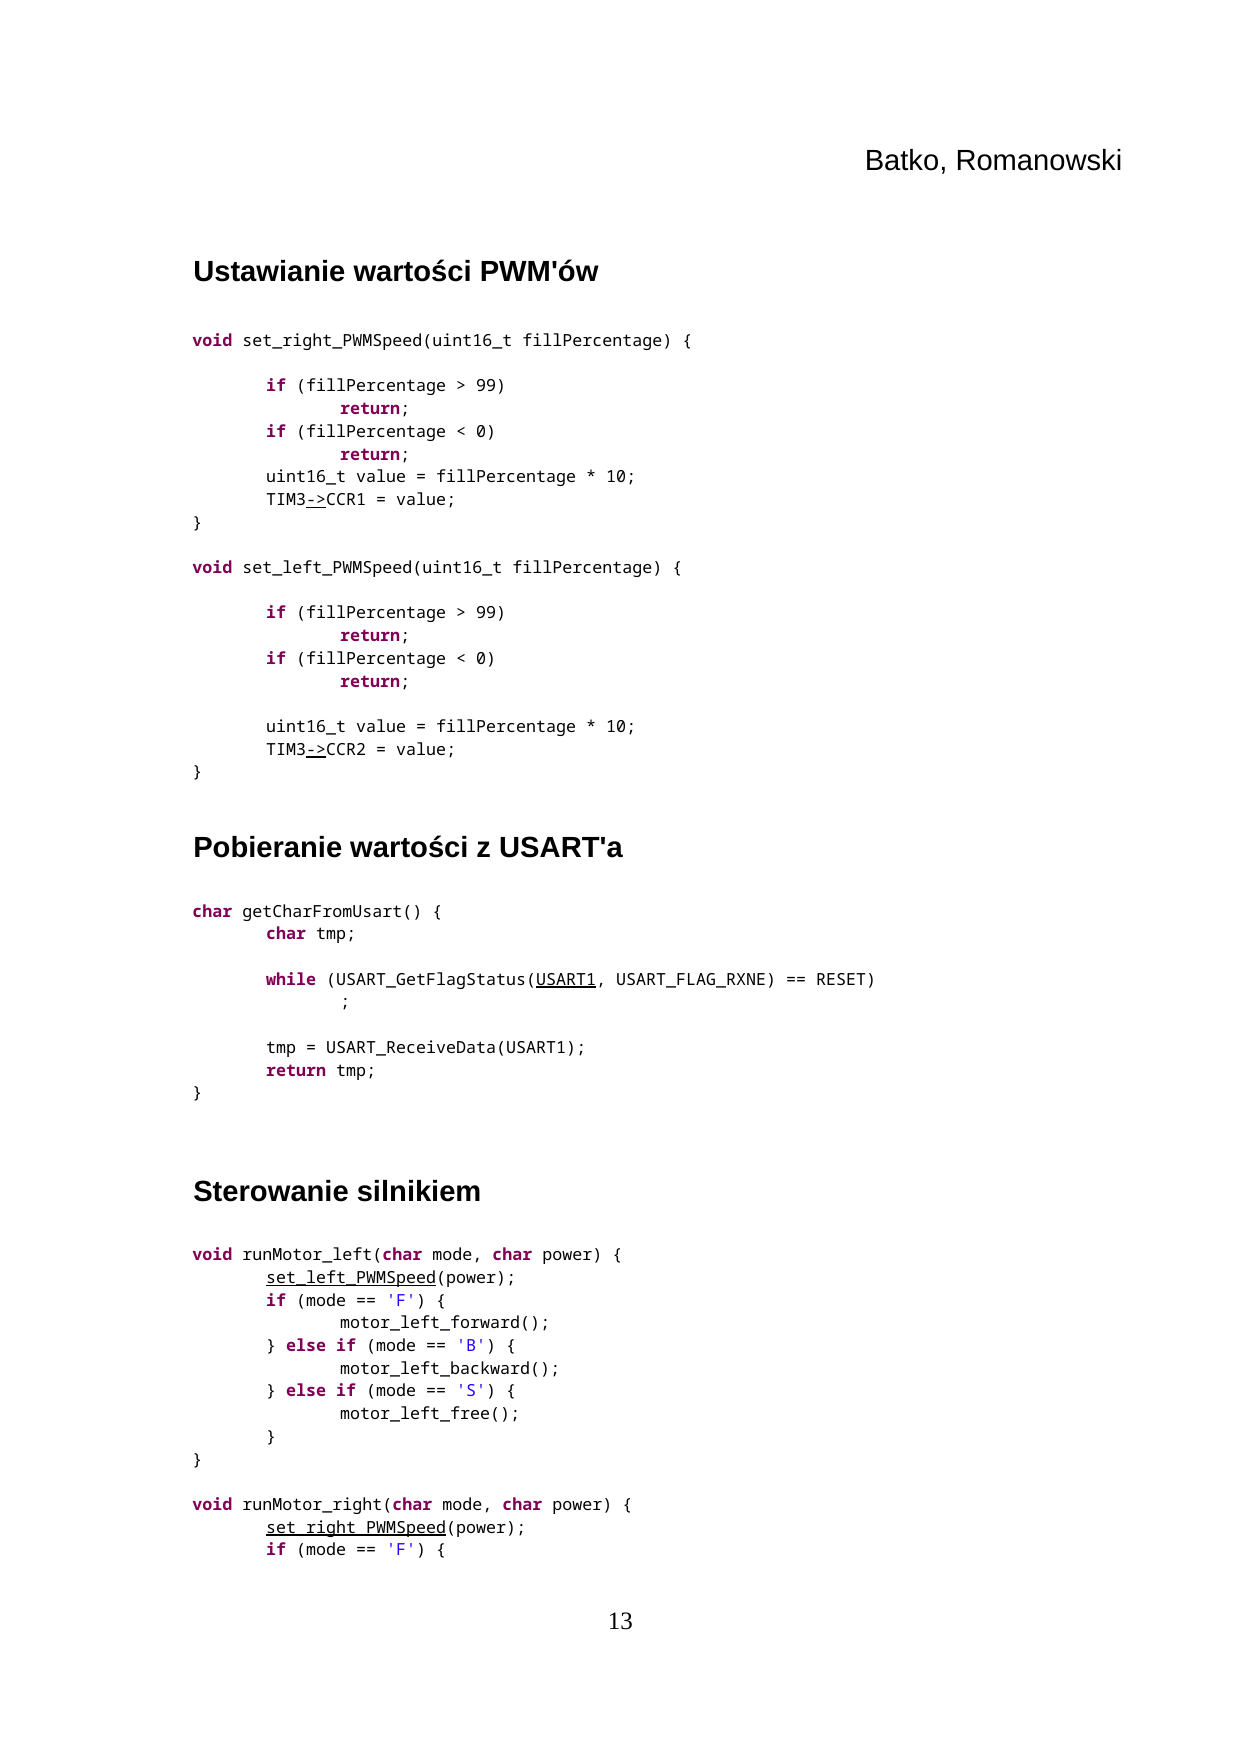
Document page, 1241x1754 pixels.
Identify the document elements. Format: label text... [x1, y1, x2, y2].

text } [118, 1081, 1122, 1104]
text char tmp; [118, 922, 1122, 945]
text } [118, 1424, 1122, 1447]
text if (mode == 'F') { [118, 1288, 1122, 1311]
text char getCharFromUsart() { [118, 899, 1122, 922]
text if (mode == 'F') { [118, 1538, 1122, 1561]
text void set_left_PWMSpeed(uint16_t fillPercentage) { [118, 556, 1122, 578]
text if (fillPercentage > 99) [118, 601, 1122, 624]
text ; [118, 990, 1122, 1013]
text while (USART_GetFlagStatus(USART1, USART_FLAG_RXNE) == RESET) [118, 967, 1122, 990]
text } else if (mode == 'B') { [118, 1334, 1122, 1356]
text set_left_PWMSpeed(power); [118, 1266, 1122, 1288]
text void set_right_PWMSpeed(uint16_t fillPercentage) { [118, 329, 1122, 351]
text } [118, 1447, 1122, 1470]
text return; [118, 397, 1122, 419]
text } else if (mode == 'S') { [118, 1379, 1122, 1402]
text void runMotor_right(char mode, char power) { [118, 1493, 1122, 1515]
text if (fillPercentage > 99) [118, 374, 1122, 397]
text return tmp; [118, 1058, 1122, 1081]
text } [118, 760, 1122, 783]
text uint16_t value = fillPercentage * 10; [118, 715, 1122, 737]
text TIM3->CCR2 = value; [118, 737, 1122, 760]
text return; [118, 669, 1122, 692]
text uint16_t value = fillPercentage * 10; [118, 465, 1122, 488]
subtitle Ustawianie wartości PWM'ów [118, 254, 1122, 287]
text return; [118, 442, 1122, 465]
text } [118, 510, 1122, 533]
text void runMotor_left(char mode, char power) { [118, 1243, 1122, 1266]
text set_right_PWMSpeed(power); [118, 1515, 1122, 1538]
text TIM3->CCR1 = value; [118, 488, 1122, 510]
text tmp = USART_ReceiveData(USART1); [118, 1036, 1122, 1058]
text motor_left_free(); [118, 1402, 1122, 1424]
text motor_left_forward(); [118, 1311, 1122, 1334]
text if (fillPercentage < 0) [118, 647, 1122, 669]
subtitle Sterowanie silnikiem [118, 1174, 1122, 1208]
text if (fillPercentage < 0) [118, 419, 1122, 442]
text return; [118, 624, 1122, 647]
subtitle Pobieranie wartości z USART'a [118, 831, 1122, 864]
text motor_left_backward(); [118, 1356, 1122, 1379]
